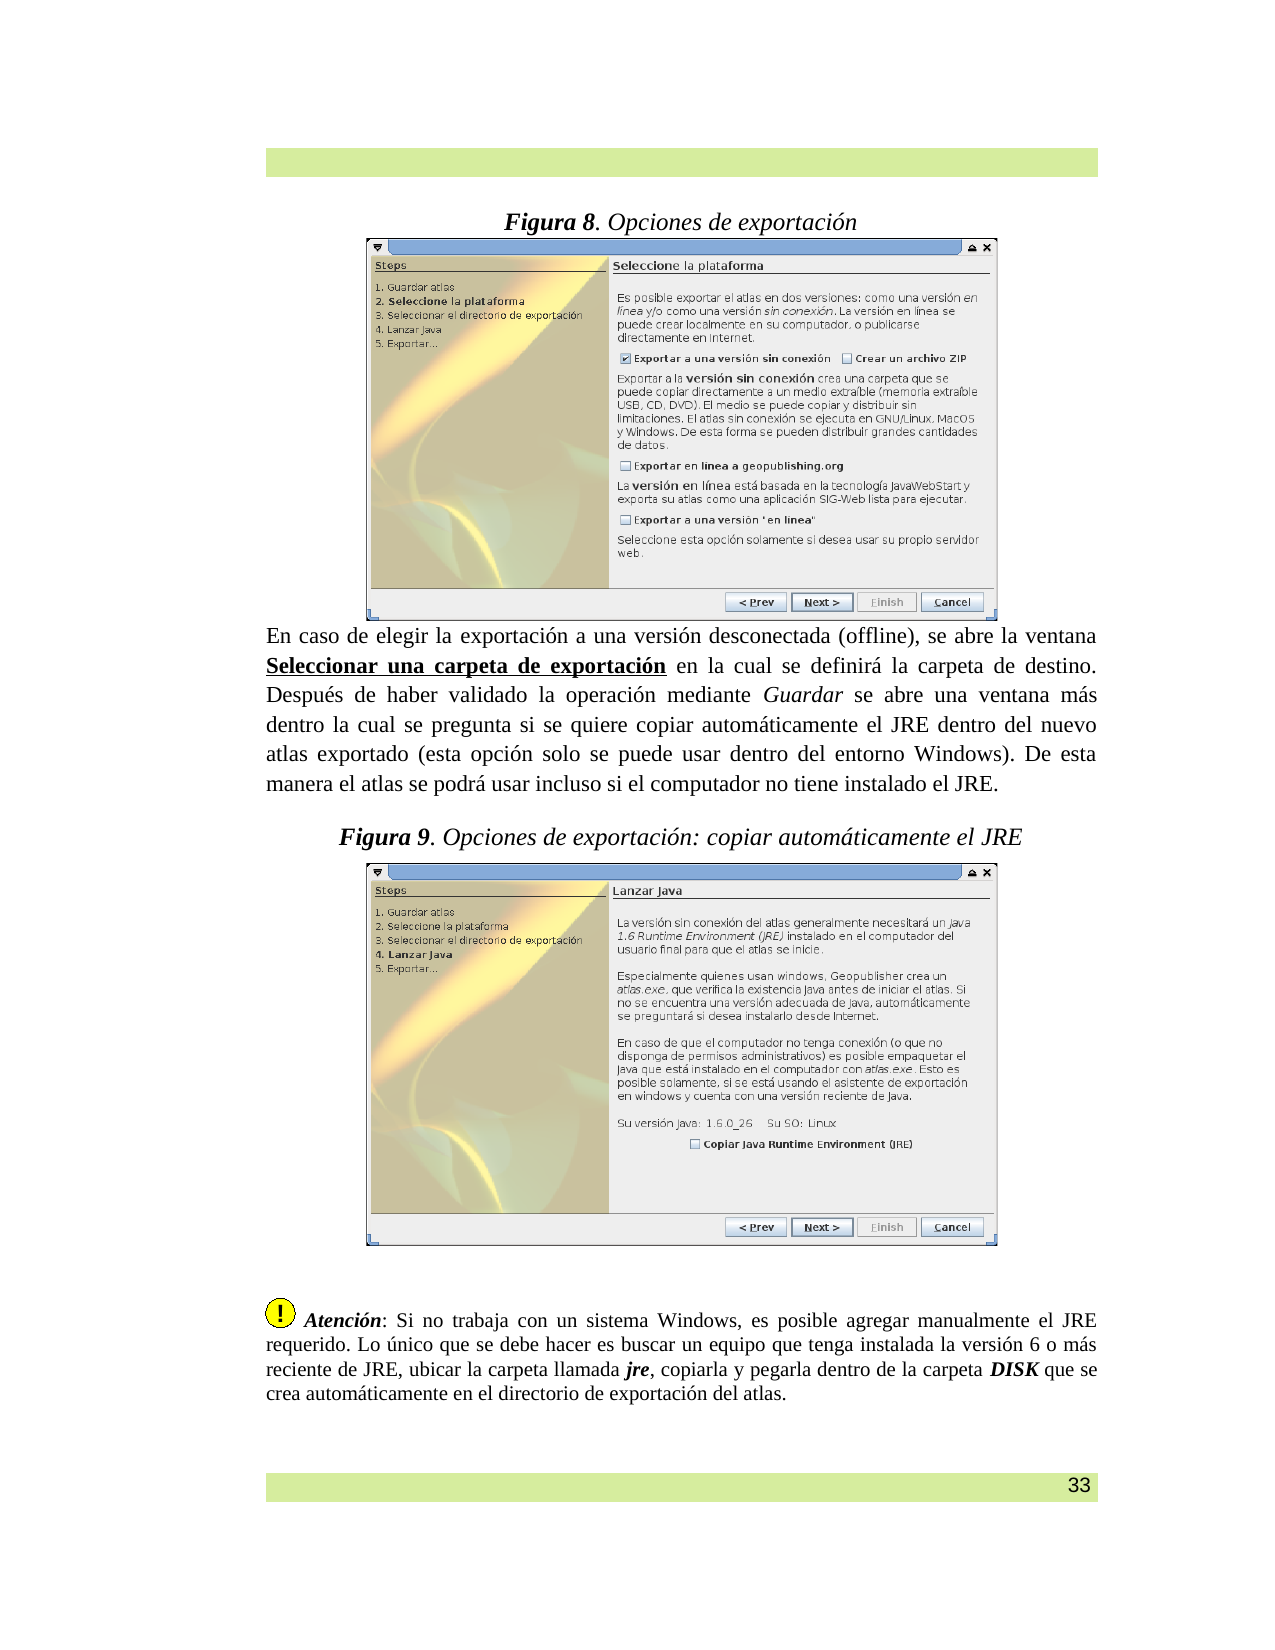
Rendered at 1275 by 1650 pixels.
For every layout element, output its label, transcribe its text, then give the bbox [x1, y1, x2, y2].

picture [366, 863, 998, 1246]
text En caso de elegir la exportación a una versión desconectada (offline), se abre la ventana Seleccionar una carpeta de exportación en la cual se definirá la carpeta de destino. Después de haber validado la operación mediante Guardar se abre una ventana más dentro la cual se pregunta si se quiere copiar automáticamente el JRE dentro del nuevo atlas exportado (esta opción solo se puede usar dentro del entorno Windows). De esta manera el atlas se podrá usar incluso si el computador no tiene instalado el JRE. [266, 254, 1098, 797]
text Figura 8. Opciones de exportación [266, 207, 1098, 235]
picture [366, 238, 998, 621]
text Atención: Si no trabaja con un sistema Windows, es posible agregar manualmente el JRE requerido. Lo único que se debe hacer es buscar un equipo que tenga instalada la versión 6 o más reciente de JRE, ubicar la carpeta llamada jre, copiarla y pegarla dentro de la carpeta DISK que se crea automáticamente en el directorio de exportación del atlas. [266, 1298, 1098, 1404]
text Figura 9. Opciones de exportación: copiar automáticamente el JRE [266, 822, 1098, 851]
